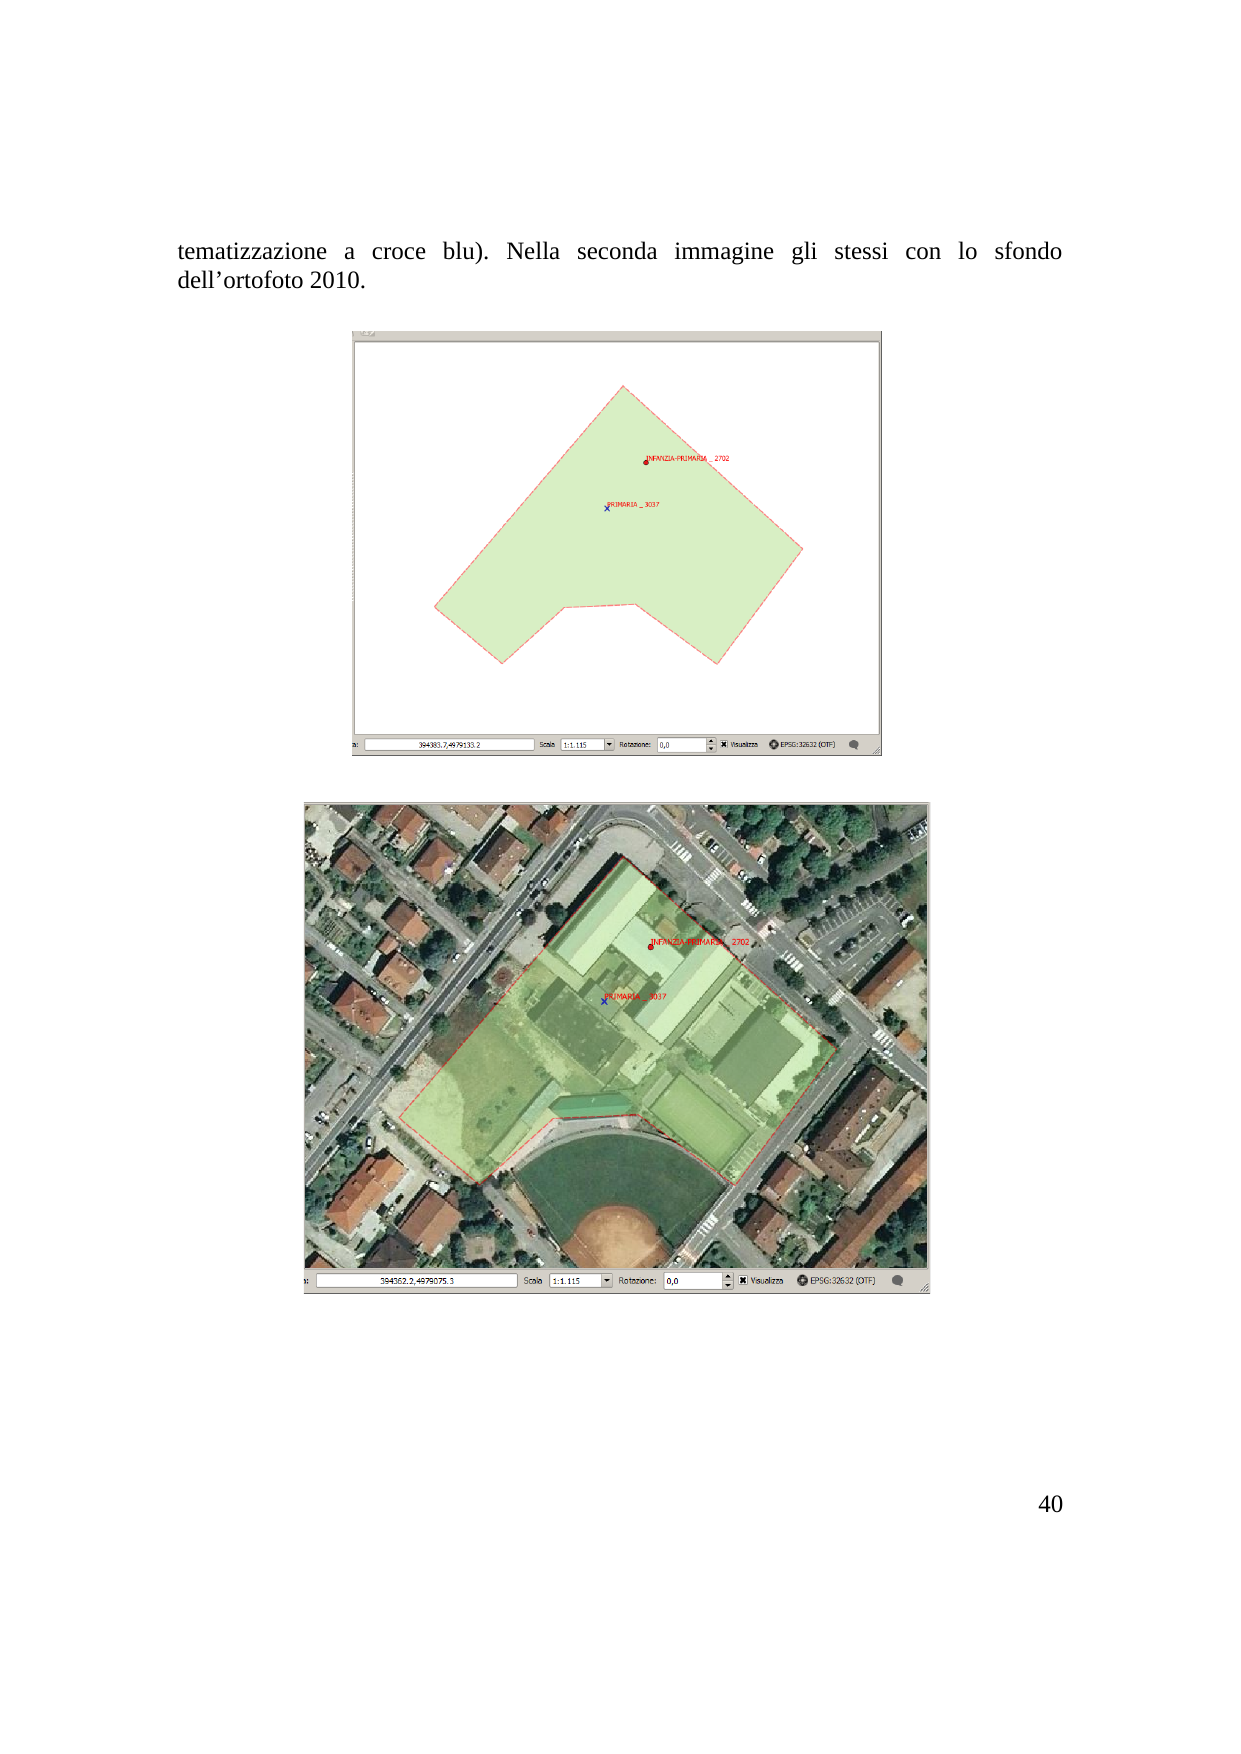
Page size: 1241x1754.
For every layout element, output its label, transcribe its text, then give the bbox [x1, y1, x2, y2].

text tematizzazione a croce blu). Nella seconda immagine gli stessi con lo sfondo dell’ortofoto 2010. [177, 236, 1063, 294]
picture [303, 802, 931, 1294]
picture [352, 331, 882, 756]
